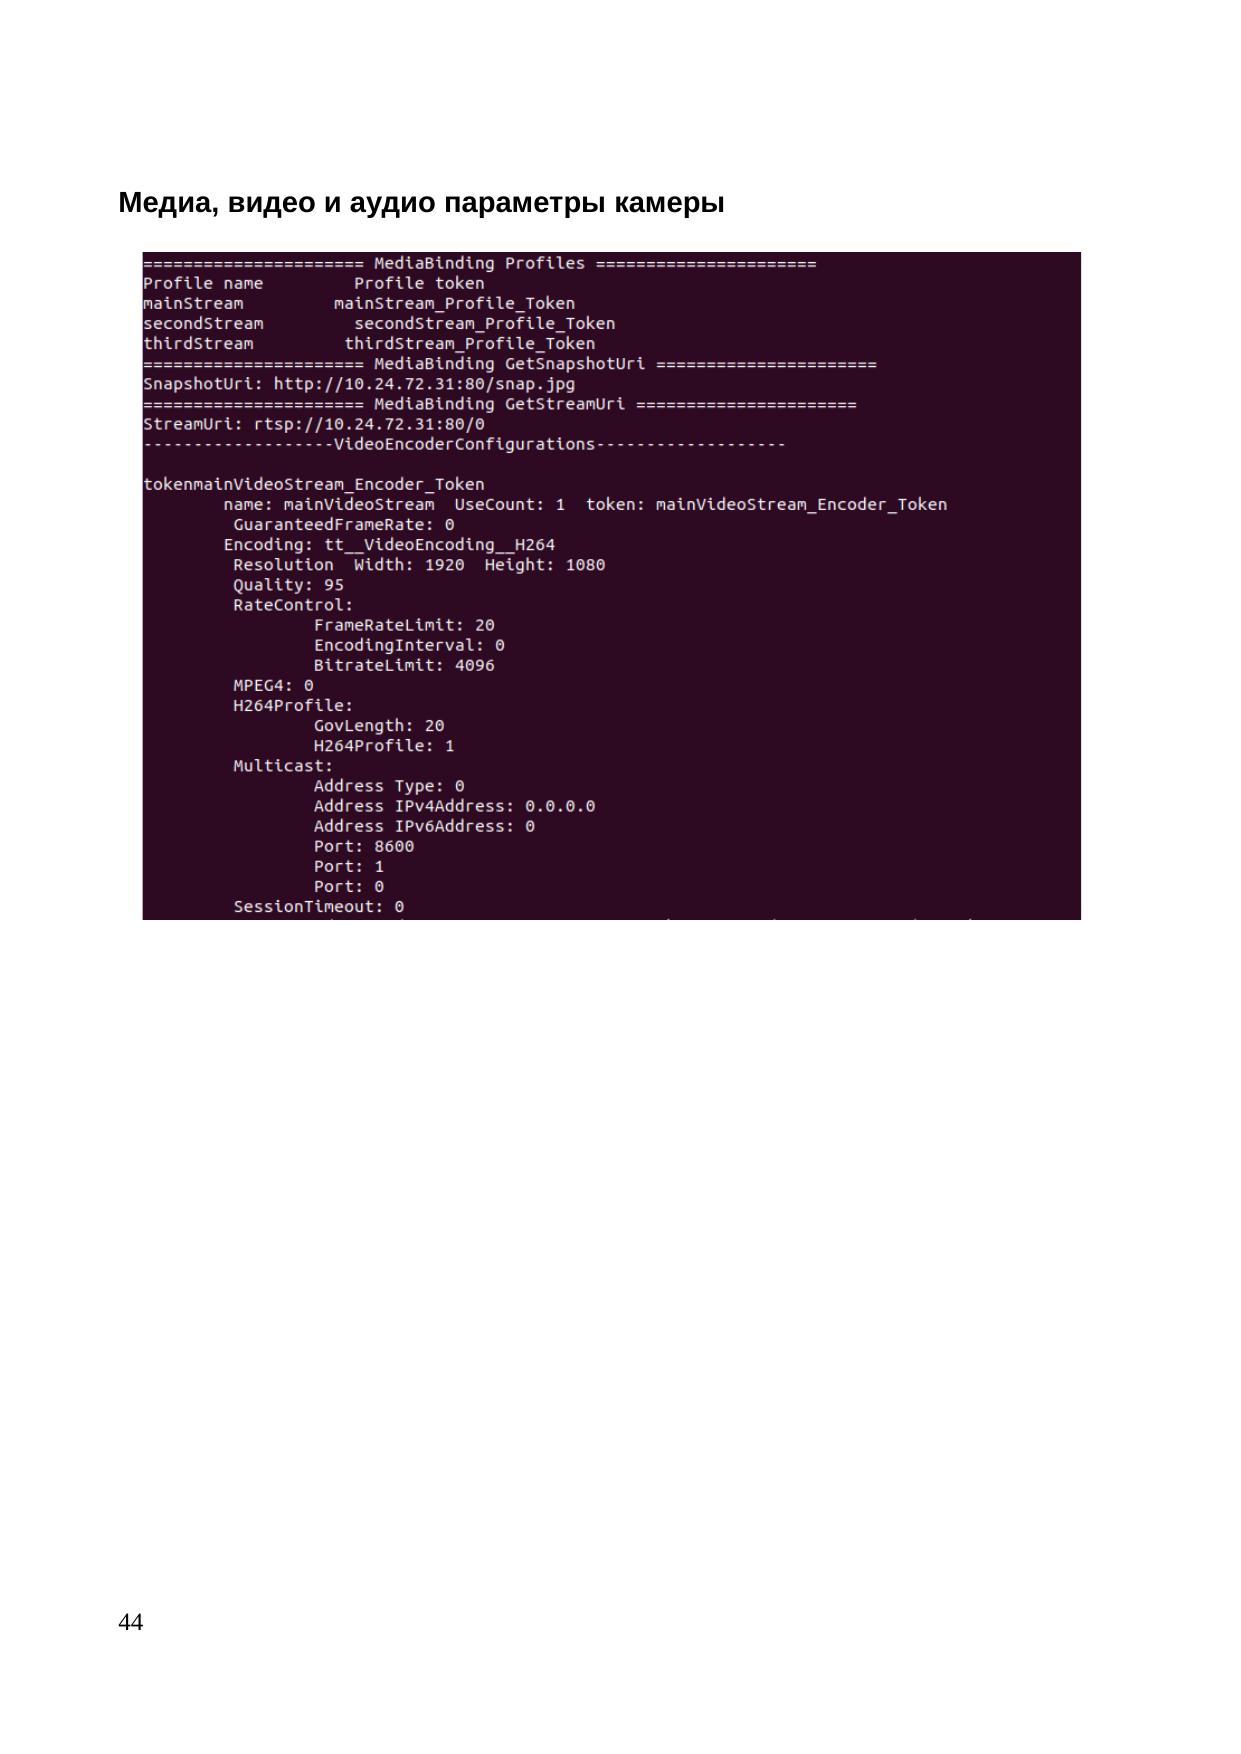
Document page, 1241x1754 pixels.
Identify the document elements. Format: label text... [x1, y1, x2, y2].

subtitle Медиа, видео и аудио параметры камеры [118, 185, 1122, 218]
picture [142, 252, 1082, 920]
